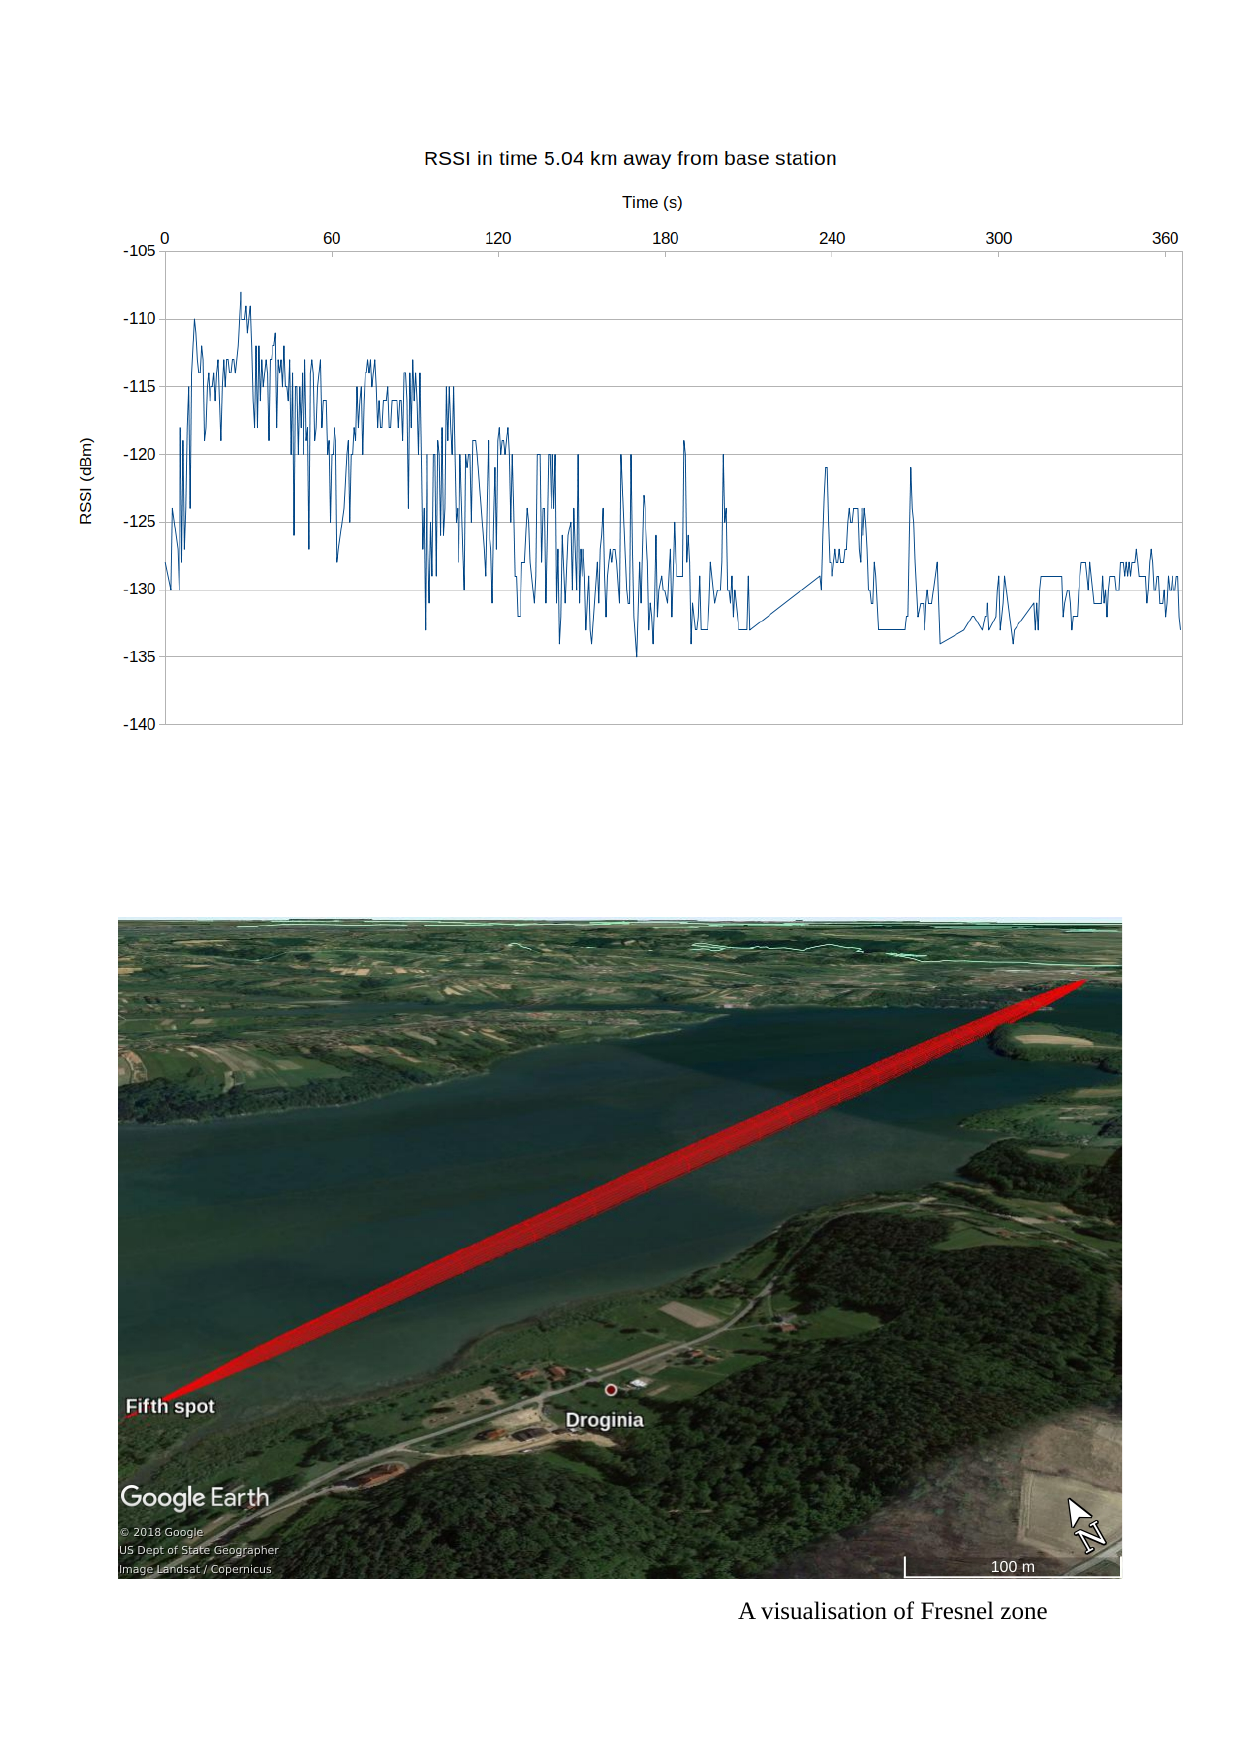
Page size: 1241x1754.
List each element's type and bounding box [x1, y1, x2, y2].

picture [118, 917, 1123, 1579]
picture [55, 123, 1204, 746]
